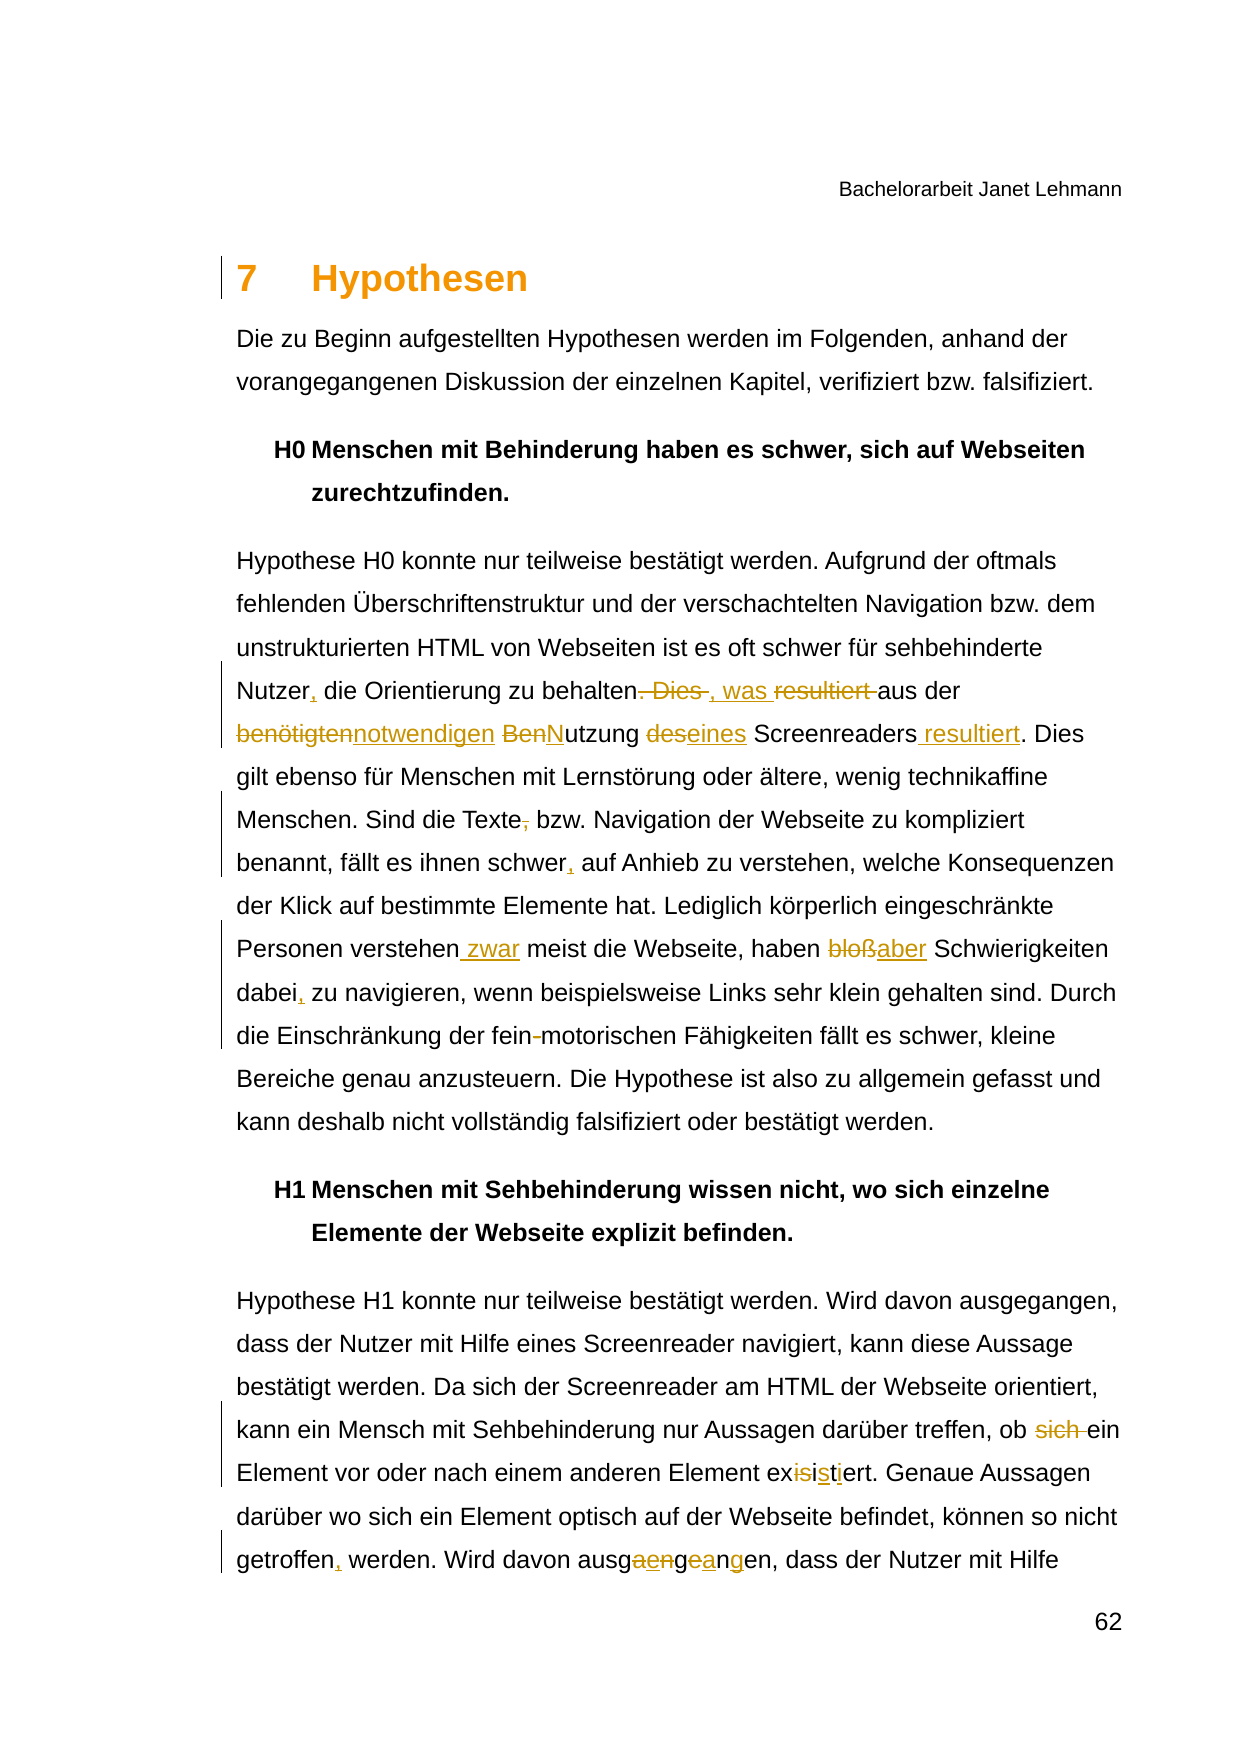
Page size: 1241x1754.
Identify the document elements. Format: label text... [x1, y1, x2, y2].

list Menschen mit Behinderung haben es schwer, sich auf Webseiten zurechtzufinden. [274, 435, 1122, 507]
text Die zu Beginn aufgestellten Hypothesen werden im Folgenden, anhand der vorangegangenen Diskussion der einzelnen Kapitel, verifiziert bzw. falsifiziert. [236, 324, 1122, 396]
subtitle Hypothesen [236, 256, 1122, 299]
text Hypothese H0 konnte nur teilweise bestätigt werden. Aufgrund der oftmals fehlenden Überschriftenstruktur und der verschachtelten Navigation bzw. dem unstrukturierten HTML von Webseiten ist es oft schwer für sehbehinderte Nutzer, die Orientierung zu behalten, was aus der notwendigen Nutzung eines Screenreaders resultiert. Dies gilt ebenso für Menschen mit Lernstörung oder ältere, wenig technikaffine Menschen. Sind die Texte bzw. Navigation der Webseite zu kompliziert benannt, fällt es ihnen schwer, auf Anhieb zu verstehen, welche Konsequenzen der Klick auf bestimmte Elemente hat. Lediglich körperlich eingeschränkte Personen verstehen zwar meist die Webseite, haben aber Schwierigkeiten dabei, zu navigieren, wenn beispielsweise Links sehr klein gehalten sind. Durch die Einschränkung der feinmotorischen Fähigkeiten fällt es schwer, kleine Bereiche genau anzusteuern. Die Hypothese ist also zu allgemein gefasst und kann deshalb nicht vollständig falsifiziert oder bestätigt werden. [236, 546, 1122, 1136]
text Hypothese H1 konnte nur teilweise bestätigt werden. Wird davon ausgegangen, dass der Nutzer mit Hilfe eines Screenreader navigiert, kann diese Aussage bestätigt werden. Da sich der Screenreader am HTML der Webseite orientiert, kann ein Mensch mit Sehbehinderung nur Aussagen darüber treffen, ob ein Element vor oder nach einem anderen Element existiert. Genaue Aussagen darüber wo sich ein Element optisch auf der Webseite befindet, können so nicht getroffen, werden. Wird davon ausgegangen, dass der Nutzer mit Hilfe [236, 1286, 1122, 1573]
list Menschen mit Sehbehinderung wissen nicht, wo sich einzelne Elemente der Webseite explizit befinden. [274, 1175, 1122, 1247]
